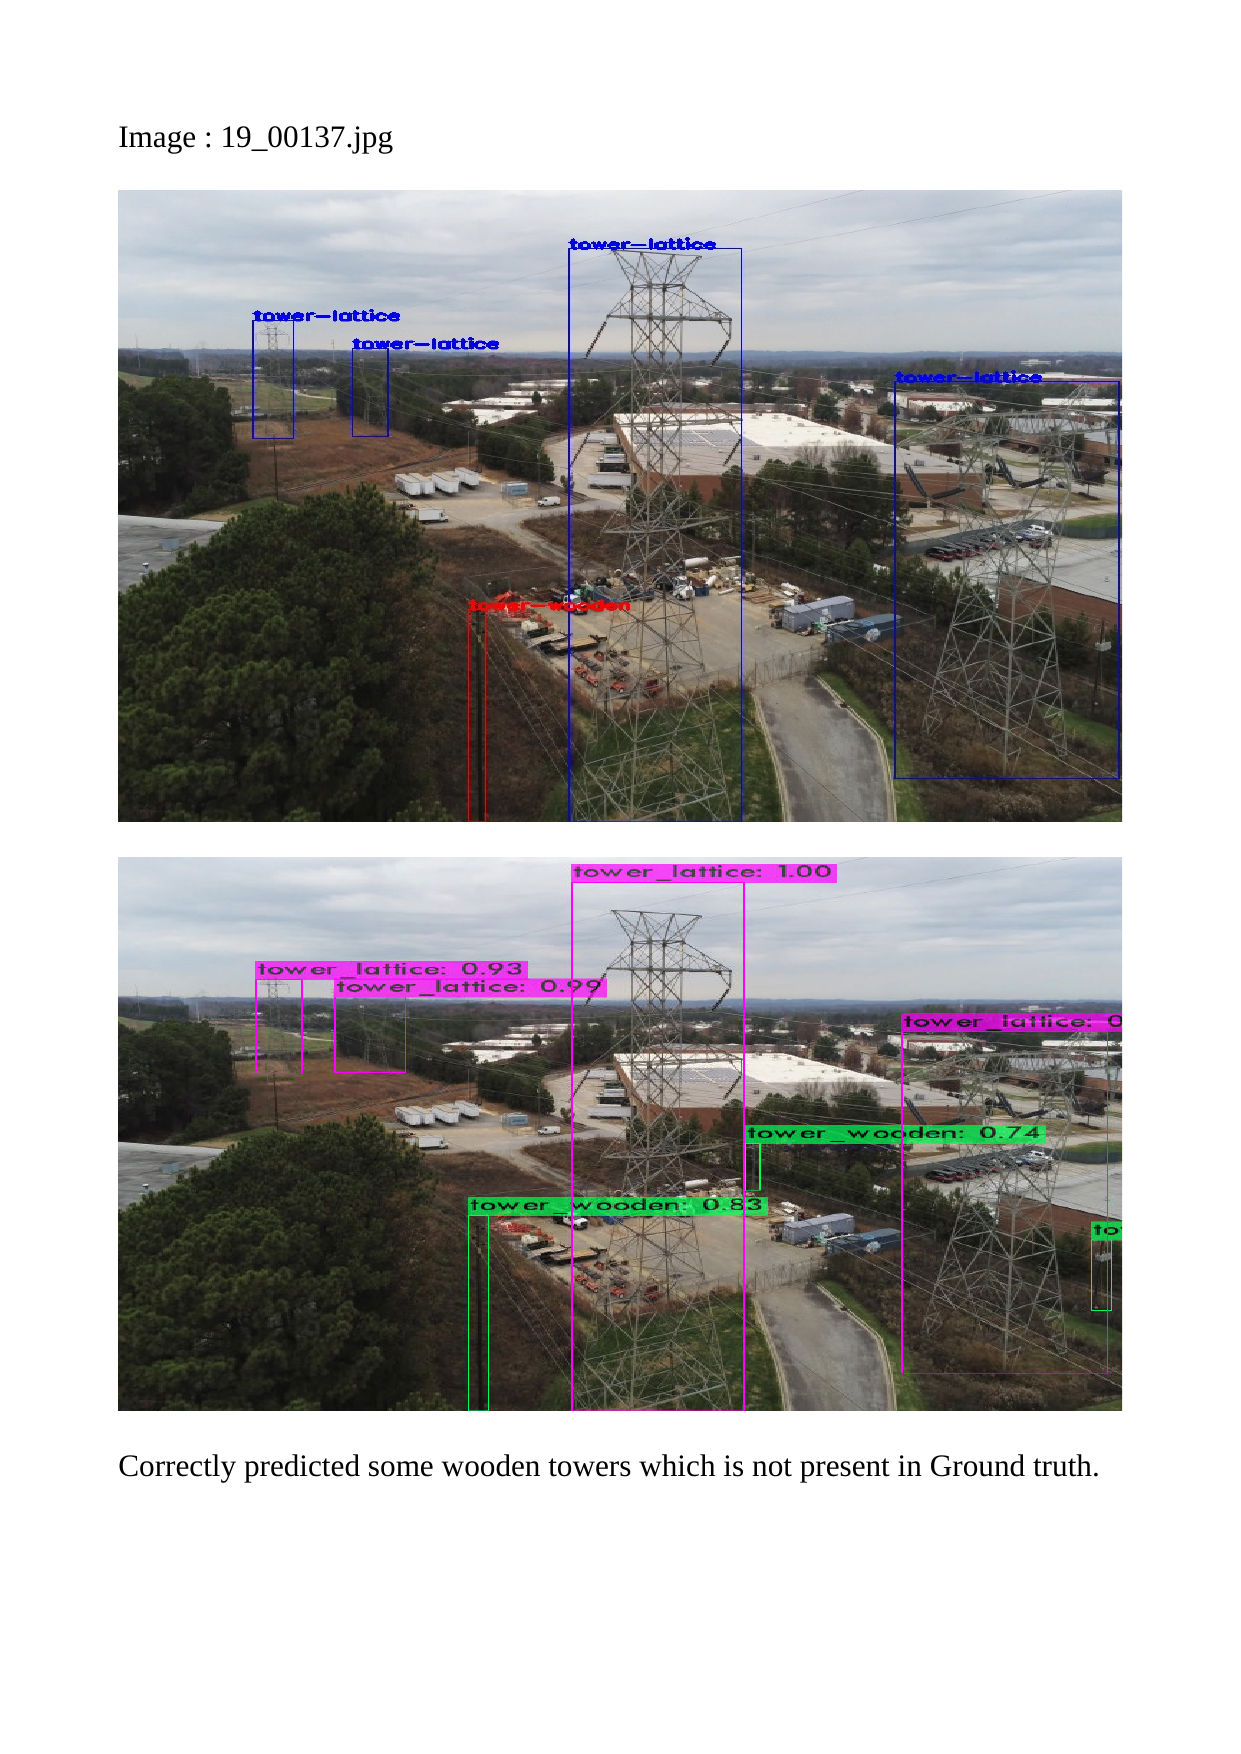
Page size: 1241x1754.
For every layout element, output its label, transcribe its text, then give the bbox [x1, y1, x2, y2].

text Correctly predicted some wooden towers which is not present in Ground truth. [118, 1447, 1122, 1483]
text Image : 19_00137.jpg [118, 118, 1122, 154]
picture [118, 190, 1123, 822]
picture [118, 857, 1123, 1411]
